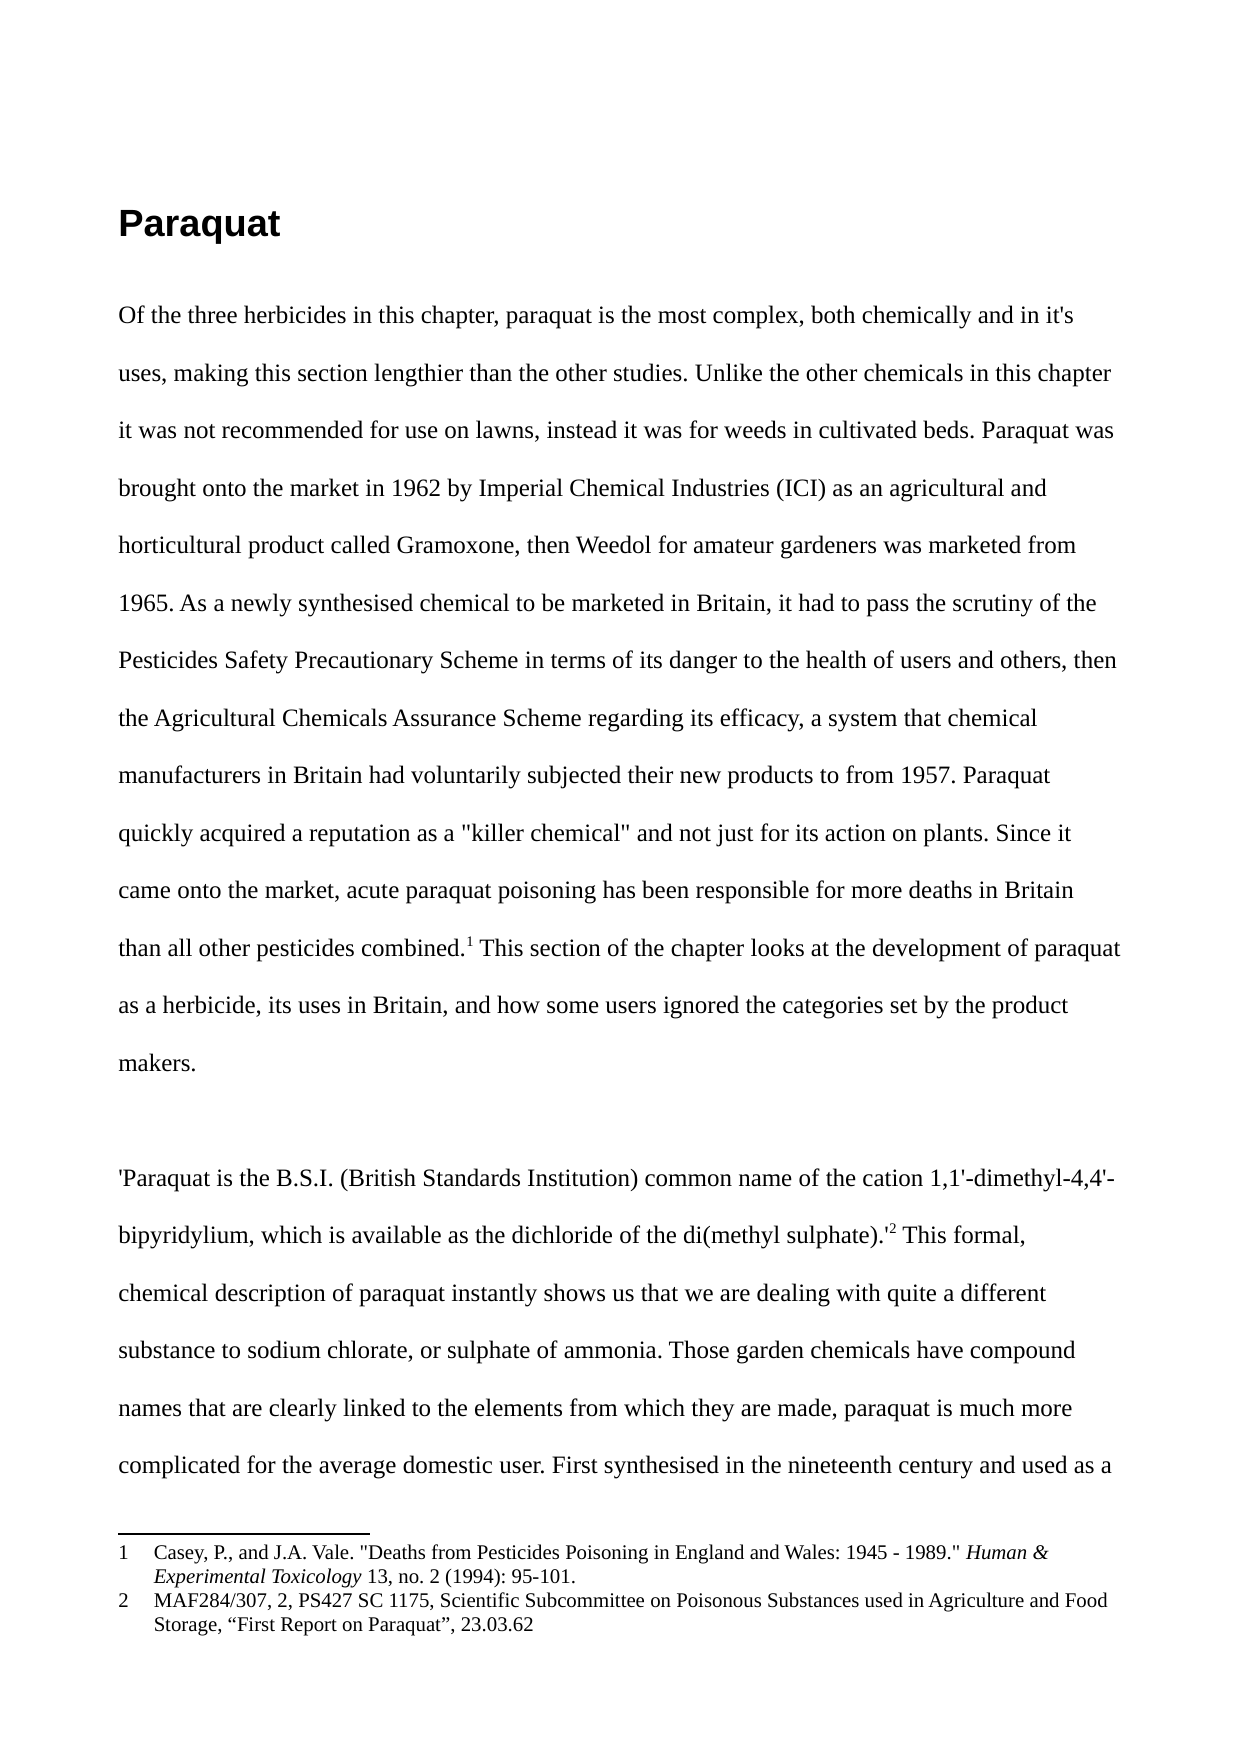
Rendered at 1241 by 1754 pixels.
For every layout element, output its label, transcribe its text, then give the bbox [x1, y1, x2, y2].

text Of the three herbicides in this chapter, paraquat is the most complex, both chemically and in it's uses, making this section lengthier than the other studies. Unlike the other chemicals in this chapter it was not recommended for use on lawns, instead it was for weeds in cultivated beds. Paraquat was brought onto the market in 1962 by Imperial Chemical Industries (ICI) as an agricultural and horticultural product called Gramoxone, then Weedol for amateur gardeners was marketed from 1965. As a newly synthesised chemical to be marketed in Britain, it had to pass the scrutiny of the Pesticides Safety Precautionary Scheme in terms of its danger to the health of users and others, then the Agricultural Chemicals Assurance Scheme regarding its efficacy, a system that chemical manufacturers in Britain had voluntarily subjected their new products to from 1957. Paraquat quickly acquired a reputation as a "killer chemical" and not just for its action on plants. Since it came onto the market, acute paraquat poisoning has been responsible for more deaths in Britain than all other pesticides combined. This section of the chapter looks at the development of paraquat as a herbicide, its uses in Britain, and how some users ignored the categories set by the product makers. [118, 300, 1122, 1077]
subtitle Paraquat [118, 201, 1122, 244]
text 'Paraquat is the B.S.I. (British Standards Institution) common name of the cation 1,1'-dimethyl-4,4'-bipyridylium, which is available as the dichloride of the di(methyl sulphate).' This formal, chemical description of paraquat instantly shows us that we are dealing with quite a different substance to sodium chlorate, or sulphate of ammonia. Those garden chemicals have compound names that are clearly linked to the elements from which they are made, paraquat is much more complicated for the average domestic user. First synthesised in the nineteenth century and used as a [118, 1163, 1122, 1479]
text MAF284/307, 2, PS427 SC 1175, Scientific Subcommittee on Poisonous Substances used in Agriculture and Food Storage, “First Report on Paraquat”, 23.03.62 [118, 1588, 1122, 1636]
text Casey, P., and J.A. Vale. "Deaths from Pesticides Poisoning in England and Wales: 1945 - 1989." Human & Experimental Toxicology 13, no. 2 (1994): 95-101. [118, 1539, 1122, 1588]
